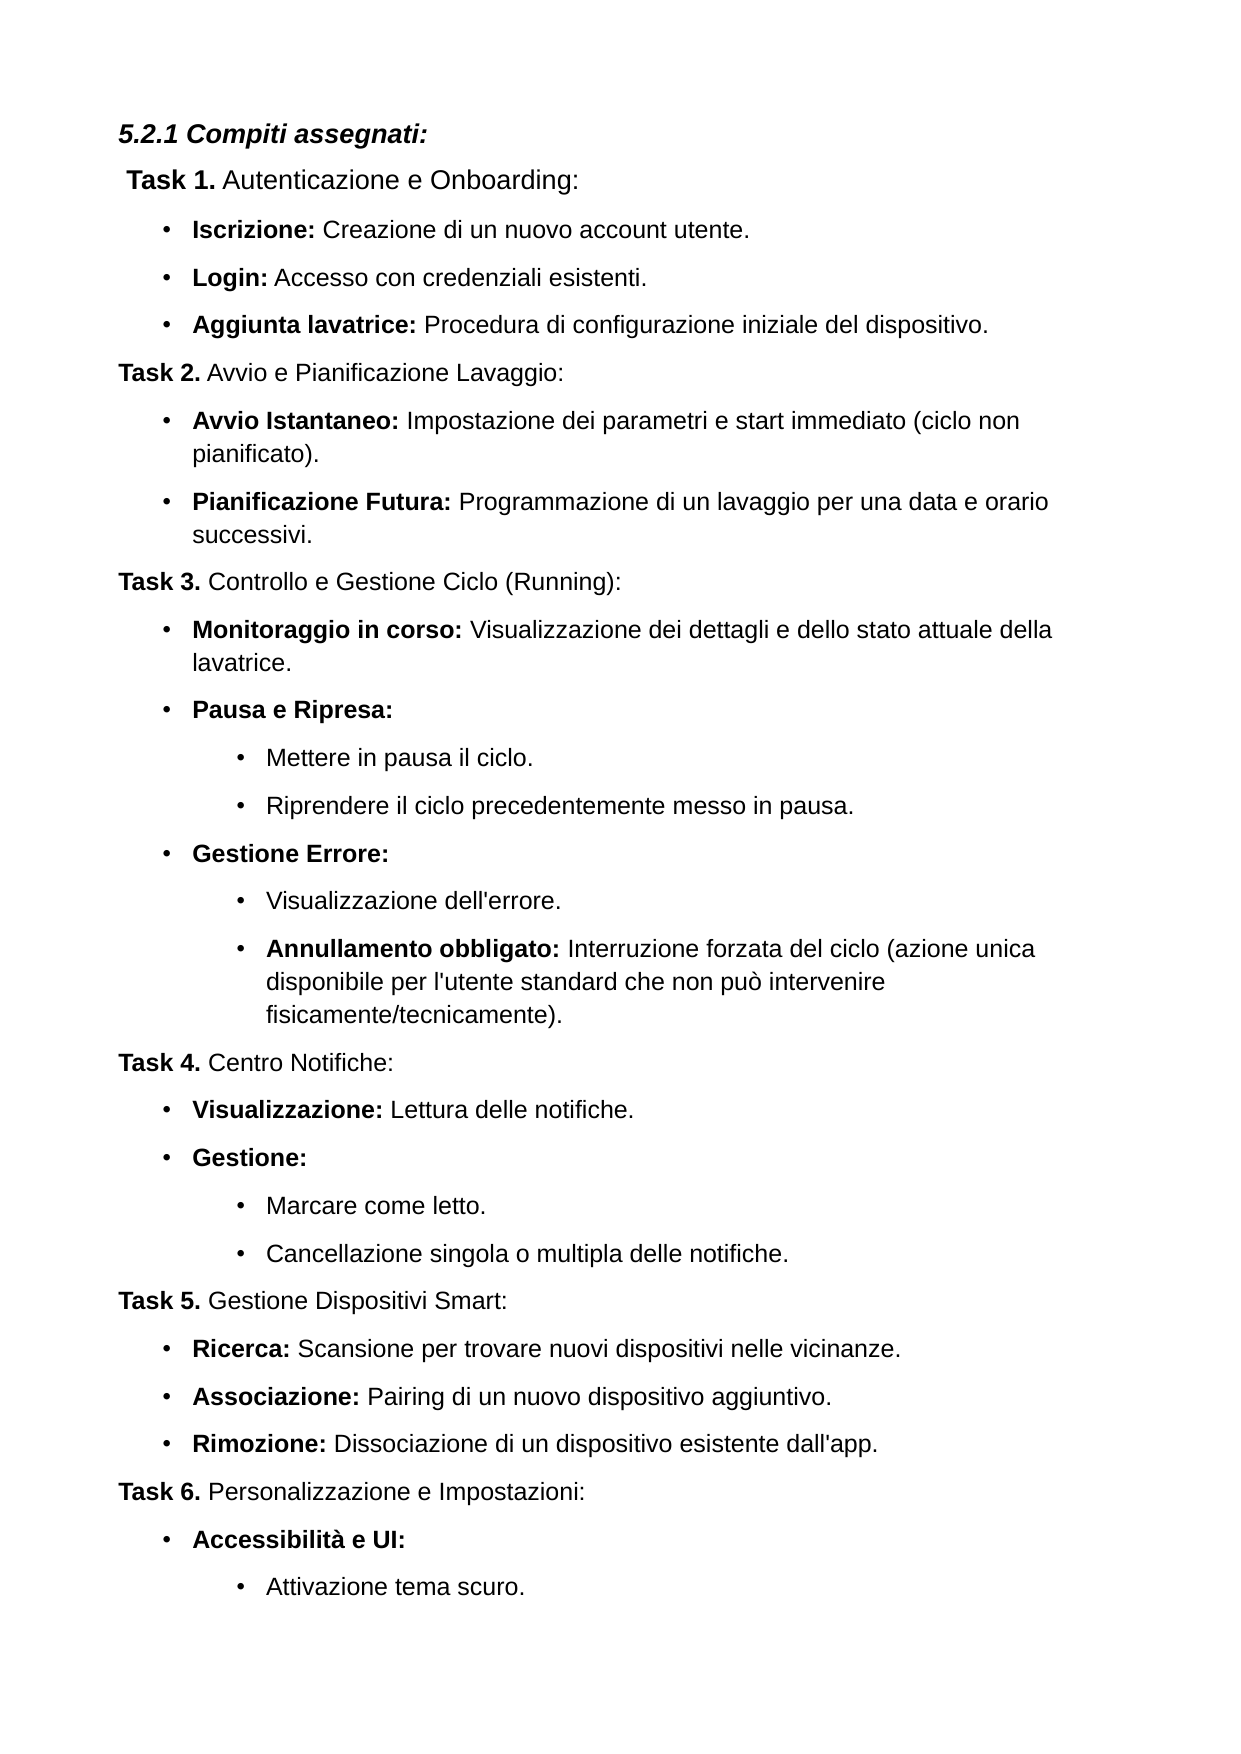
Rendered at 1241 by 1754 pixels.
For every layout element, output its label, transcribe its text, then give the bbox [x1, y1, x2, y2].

text Task 3. Controllo e Gestione Ciclo (Running): [118, 567, 1122, 596]
list Pausa e Ripresa: [162, 696, 1122, 724]
text Task 4. Centro Notifiche: [118, 1048, 1122, 1077]
list Accessibilità e UI: [162, 1524, 1122, 1553]
list Associazione: Pairing di un nuovo dispositivo aggiuntivo. [162, 1382, 1122, 1410]
list Visualizzazione: Lettura delle notifiche. [162, 1095, 1122, 1124]
list Mettere in pausa il ciclo. [236, 743, 1122, 772]
list Avvio Istantaneo: Impostazione dei parametri e start immediato (ciclo non pianificato). [162, 406, 1122, 468]
list Monitoraggio in corso: Visualizzazione dei dettagli e dello stato attuale della lavatrice. [162, 615, 1122, 677]
text Task 2. Avvio e Pianificazione Lavaggio: [118, 358, 1122, 387]
subtitle 5.2.1 Compiti assegnati: [118, 118, 1122, 149]
list Cancellazione singola o multipla delle notifiche. [236, 1238, 1122, 1267]
text Task 1. Autenticazione e Onboarding: [118, 162, 1122, 195]
list Gestione Errore: [162, 839, 1122, 867]
list Iscrizione: Creazione di un nuovo account utente. [162, 215, 1122, 244]
list Ricerca: Scansione per trovare nuovi dispositivi nelle vicinanze. [162, 1334, 1122, 1363]
list Aggiunta lavatrice: Procedura di configurazione iniziale del dispositivo. [162, 310, 1122, 339]
list Pianificazione Futura: Programmazione di un lavaggio per una data e orario successivi. [162, 486, 1122, 548]
list Login: Accesso con credenziali esistenti. [162, 263, 1122, 292]
text Task 5. Gestione Dispositivi Smart: [118, 1286, 1122, 1315]
list Riprendere il ciclo precedentemente messo in pausa. [236, 791, 1122, 820]
list Annullamento obbligato: Interruzione forzata del ciclo (azione unica disponibile per l'utente standard che non può intervenire fisicamente/tecnicamente). [236, 934, 1122, 1029]
list Marcare come letto. [236, 1191, 1122, 1220]
list Visualizzazione dell'errore. [236, 886, 1122, 915]
text Task 6. Personalizzazione e Impostazioni: [118, 1477, 1122, 1506]
list Attivazione tema scuro. [236, 1572, 1122, 1601]
list Gestione: [162, 1143, 1122, 1172]
list Rimozione: Dissociazione di un dispositivo esistente dall'app. [162, 1429, 1122, 1458]
